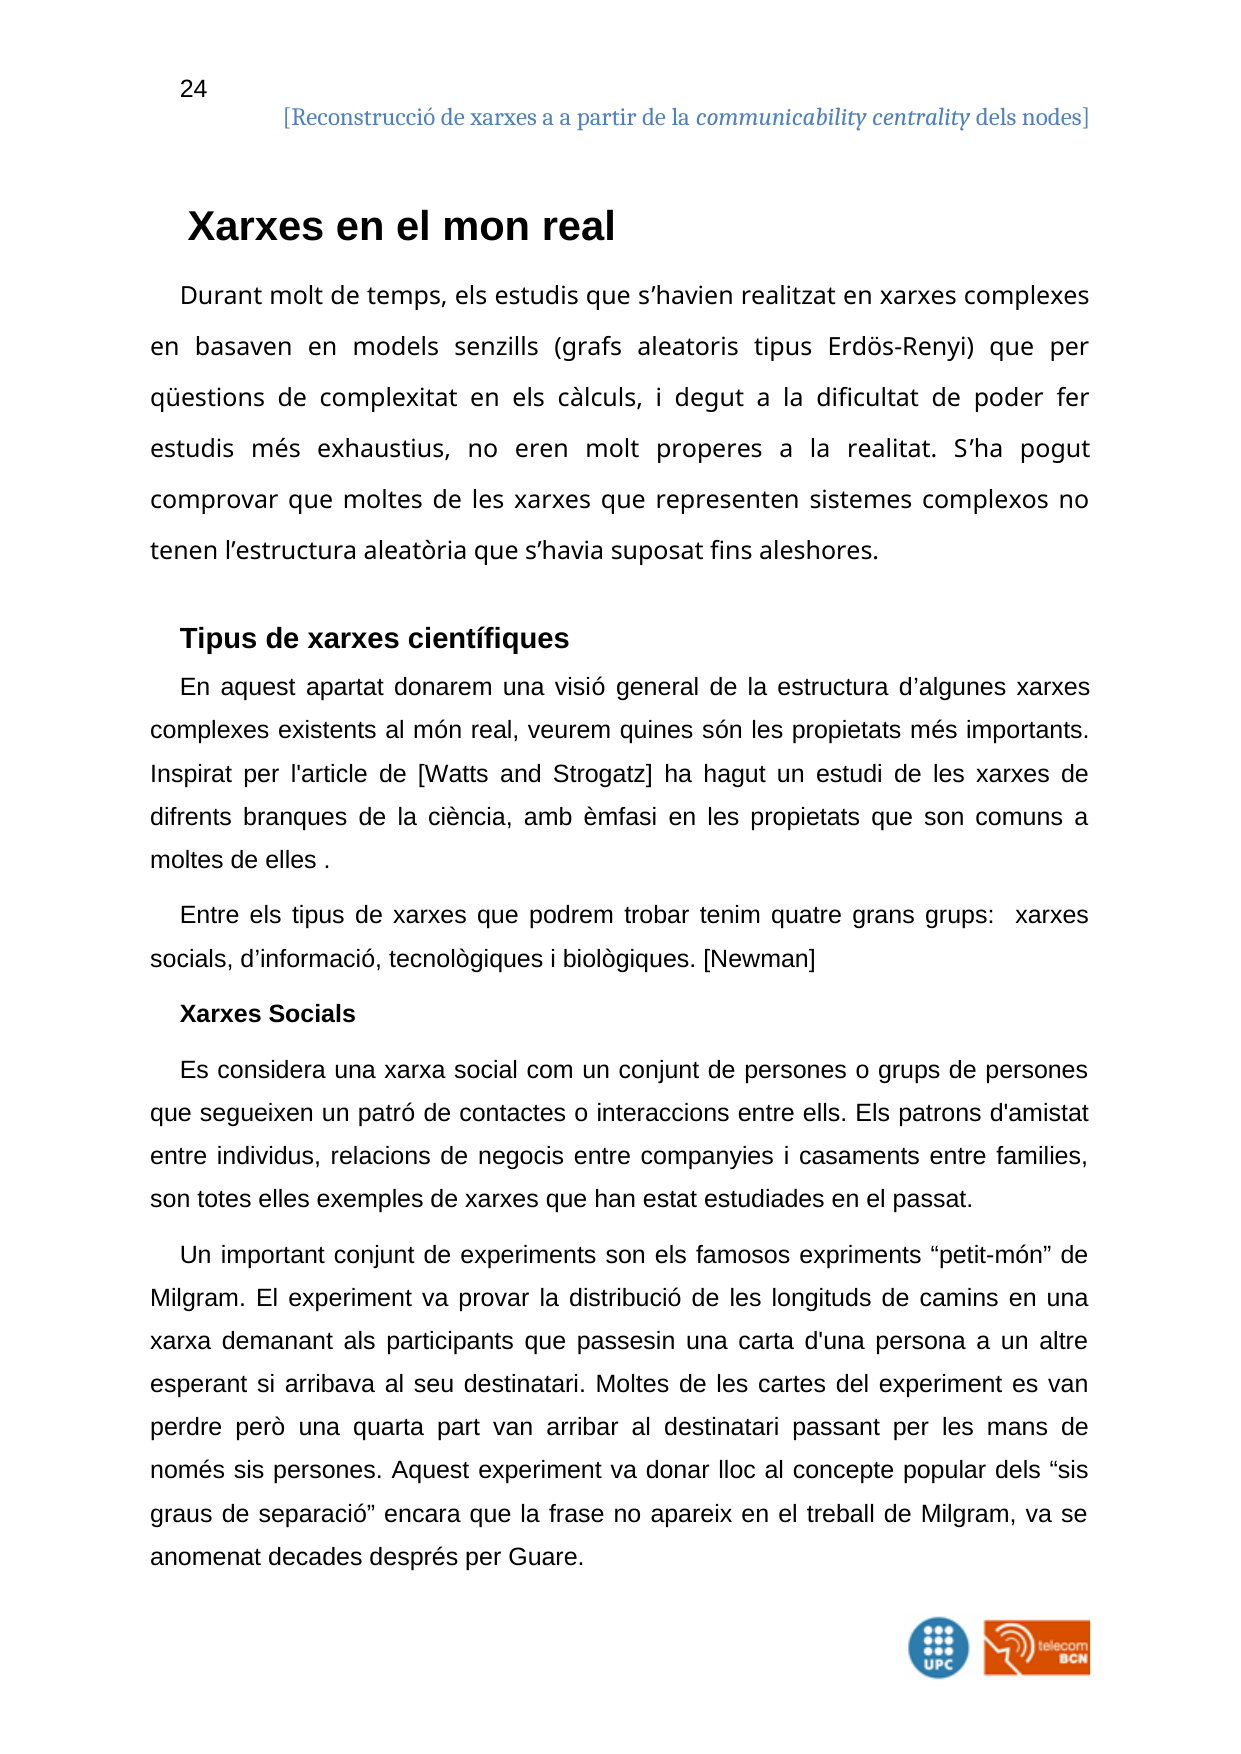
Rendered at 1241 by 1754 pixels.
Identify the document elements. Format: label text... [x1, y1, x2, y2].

text En aquest apartat donarem una visió general de la estructura d’algunes xarxes complexes existents al món real, veurem quines són les propietats més importants. Inspirat per l'article de [Watts and Strogatz] ha hagut un estudi de les xarxes de difrents branques de la ciència, amb èmfasi en les propietats que son comuns a moltes de elles . [150, 672, 1090, 874]
text Durant molt de temps, els estudis que s’havien realitzat en xarxes complexes en basaven en models senzills (grafs aleatoris tipus Erdös-Renyi) que per qüestions de complexitat en els càlculs, i degut a la dificultat de poder fer estudis més exhaustius, no eren molt properes a la realitat. S’ha pogut comprovar que moltes de les xarxes que representen sistemes complexos no tenen l’estructura aleatòria que s’havia suposat fins aleshores. [150, 278, 1090, 567]
text Entre els tipus de xarxes que podrem trobar tenim quatre grans grups: xarxes socials, d’informació, tecnològiques i biològiques. [Newman] [150, 901, 1090, 972]
picture [904, 1614, 1091, 1681]
subtitle Tipus de xarxes científiques [150, 621, 1090, 655]
text Xarxes Socials [150, 999, 1090, 1028]
text Es considera una xarxa social com un conjunt de persones o grups de persones que segueixen un patró de contactes o interaccions entre ells. Els patrons d'amistat entre individus, relacions de negocis entre companyies i casaments entre families, son totes elles exemples de xarxes que han estat estudiades en el passat. [150, 1055, 1090, 1213]
text Un important conjunt de experiments son els famosos expriments “petit-món” de Milgram. El experiment va provar la distribució de les longituds de camins en una xarxa demanant als participants que passesin una carta d'una persona a un altre esperant si arribava al seu destinatari. Moltes de les cartes del experiment es van perdre però una quarta part van arribar al destinatari passant per les mans de només sis persones. Aquest experiment va donar lloc al concepte popular dels “sis graus de separació” encara que la frase no apareix en el treball de Milgram, va se anomenat decades després per Guare. [150, 1240, 1090, 1571]
subtitle Xarxes en el mon real [187, 202, 1090, 249]
